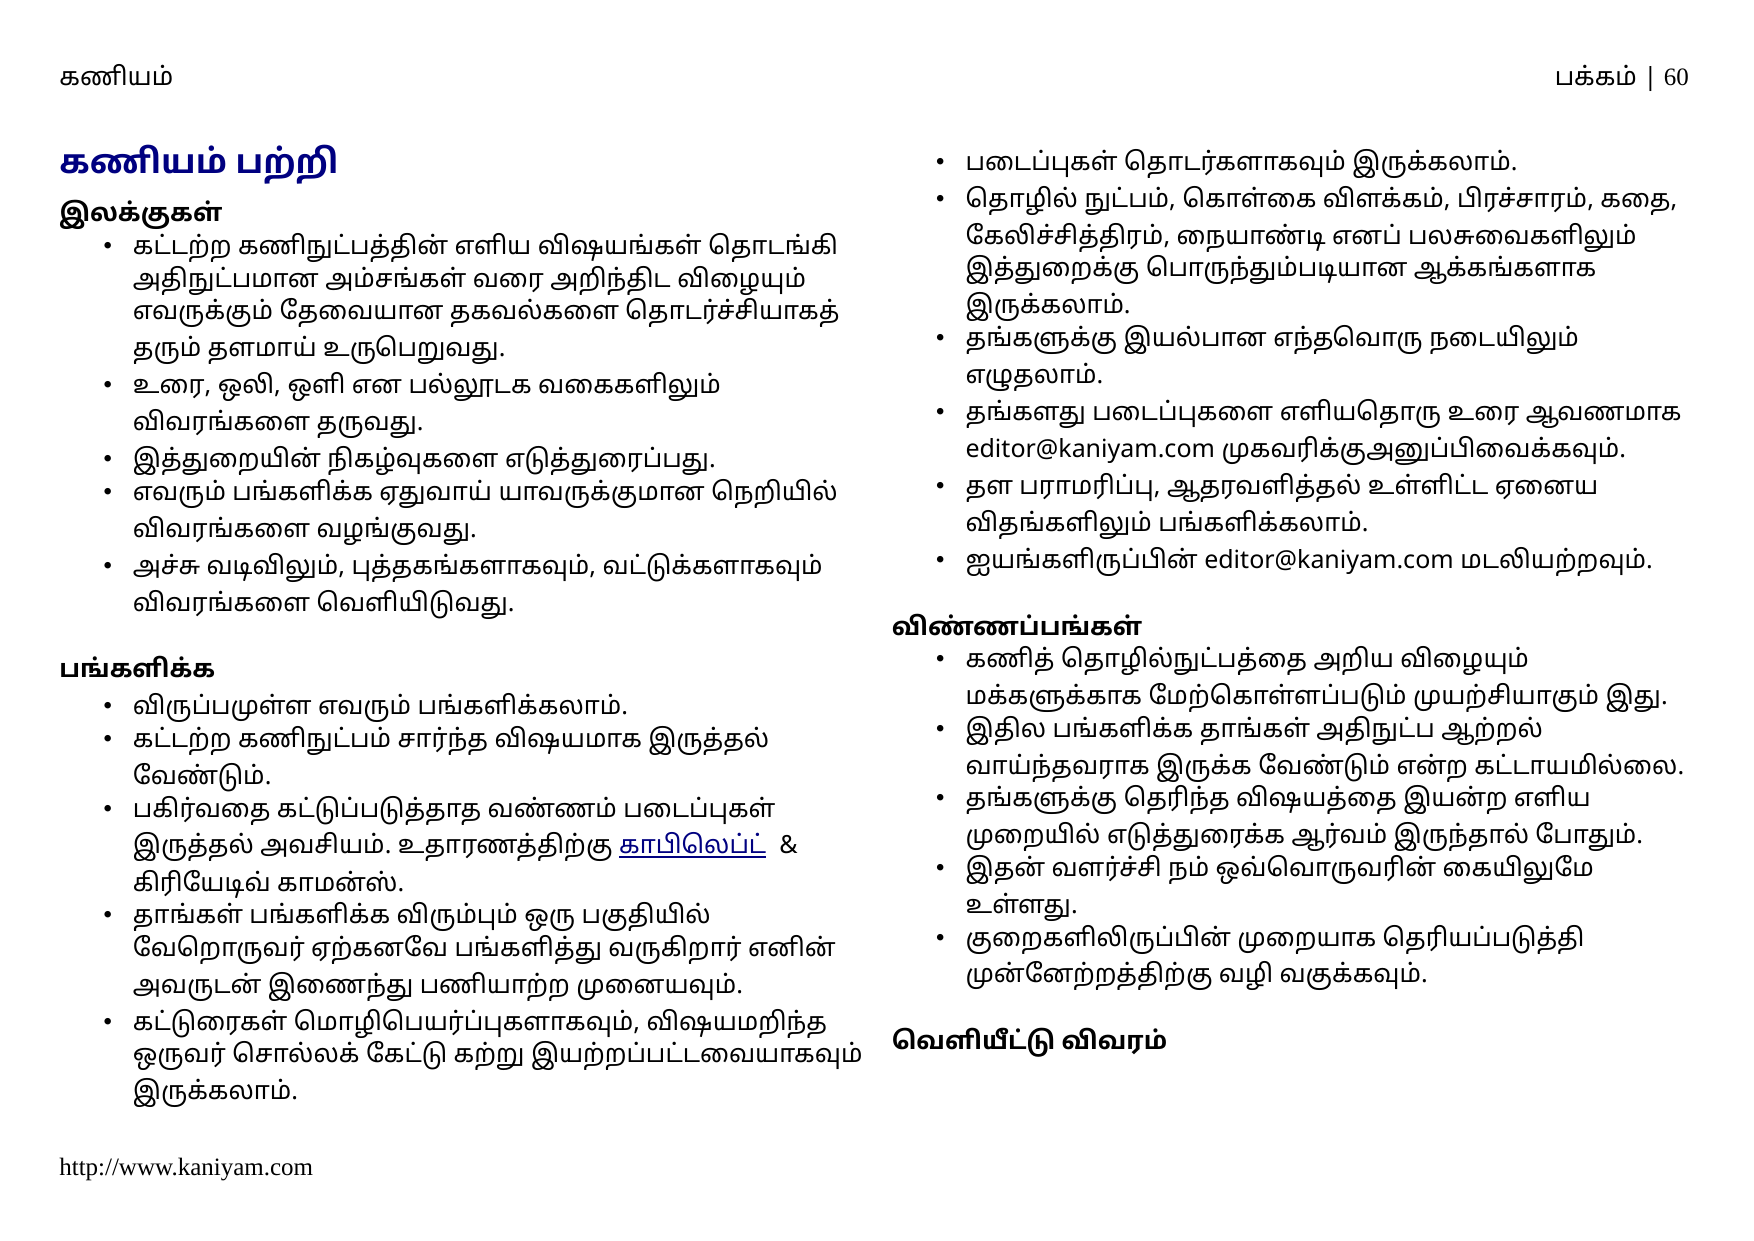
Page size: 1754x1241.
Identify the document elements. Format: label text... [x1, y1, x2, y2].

text விண்ணப்பங்கள் [892, 613, 1695, 645]
list தாங்கள் பங்களிக்க விரும்பும் ஒரு பகுதியில் வேறொருவர் ஏற்கனவே பங்களித்து வருகிறார் எனின் அவருடன் இணைந்து பணியாற்ற முனையவும். [103, 901, 862, 1003]
list கட்டற்ற கணிநுட்பத்தின் எளிய விஷயங்கள் தொடங்கி அதிநுட்பமான அம்சங்கள் வரை அறிந்திட விழையும் எவருக்கும் தேவையான தகவல்களை தொடர்ச்சியாகத் தரும் தளமாய் உருபெறுவது. [103, 232, 862, 367]
list எவரும் பங்களிக்க ஏதுவாய் யாவருக்குமான நெறியில் விவரங்களை வழங்குவது. [103, 478, 862, 547]
list இதன் வளர்ச்சி நம் ஒவ்வொருவரின் கையிலுமே உள்ளது. [936, 854, 1695, 923]
list ஐயங்களிருப்பின் editor@kaniyam.com மடலியற்றவும். [936, 542, 1695, 578]
list இத்துறையின் நிகழ்வுகளை எடுத்துரைப்பது. [103, 441, 862, 478]
list இதில பங்களிக்க தாங்கள் அதிநுட்ப ஆற்றல் வாய்ந்தவராக இருக்க வேண்டும் என்ற கட்டாயமில்லை. [936, 715, 1695, 784]
text வெளியீட்டு விவரம் [892, 1027, 1695, 1060]
subtitle கணியம் பற்றி [59, 143, 862, 187]
list தங்களுக்கு தெரிந்த விஷயத்தை இயன்ற எளிய முறையில் எடுத்துரைக்க ஆர்வம் இருந்தால் போதும். [936, 784, 1695, 854]
list கட்டற்ற கணிநுட்பம் சார்ந்த விஷயமாக இருத்தல் வேண்டும். [103, 725, 862, 794]
list குறைகளிலிருப்பின் முறையாக தெரியப்படுத்தி முன்னேற்றத்திற்கு வழி வகுக்கவும். [936, 923, 1695, 993]
list தங்களுக்கு இயல்பான எந்தவொரு நடையிலும் எழுதலாம். [936, 324, 1695, 394]
list பகிர்வதை கட்டுப்படுத்தாத வண்ணம் படைப்புகள் இருத்தல் அவசியம். உதாரணத்திற்கு காபிலெப்ட் & கிரியேடிவ் காமன்ஸ். [103, 794, 862, 901]
list அச்சு வடிவிலும், புத்தகங்களாகவும், வட்டுக்களாகவும் விவரங்களை வெளியிடுவது. [103, 547, 862, 621]
text இலக்குகள் [59, 199, 862, 232]
list கட்டுரைகள் மொழிபெயர்ப்புகளாகவும், விஷயமறிந்த ஒருவர் சொல்லக் கேட்டு கற்று இயற்றப்பட்டவையாகவும் இருக்கலாம். [103, 1003, 862, 1110]
list விருப்பமுள்ள எவரும் பங்களிக்கலாம். [103, 688, 862, 725]
list தள பராமரிப்பு, ஆதரவளித்தல் உள்ளிட்ட ஏனைய விதங்களிலும் பங்களிக்கலாம். [936, 468, 1695, 542]
list கணித் தொழில்நுட்பத்தை அறிய விழையும் மக்களுக்காக மேற்கொள்ளப்படும் முயற்சியாகும் இது. [936, 645, 1695, 715]
list தங்களது படைப்புகளை எளியதொரு உரை ஆவணமாக editor@kaniyam.com முகவரிக்குஅனுப்பிவைக்கவும். [936, 394, 1695, 468]
text பங்களிக்க [59, 655, 862, 688]
list தொழில் நுட்பம், கொள்கை விளக்கம், பிரச்சாரம், கதை, கேலிச்சித்திரம், நையாண்டி எனப் பலசுவைகளிலும் இத்துறைக்கு பொருந்தும்படியான ஆக்கங்களாக இருக்கலாம். [936, 181, 1695, 324]
list உரை, ஒலி, ஒளி என பல்லூடக வகைகளிலும் விவரங்களை தருவது. [103, 367, 862, 441]
list படைப்புகள் தொடர்களாகவும் இருக்கலாம். [936, 143, 1695, 181]
